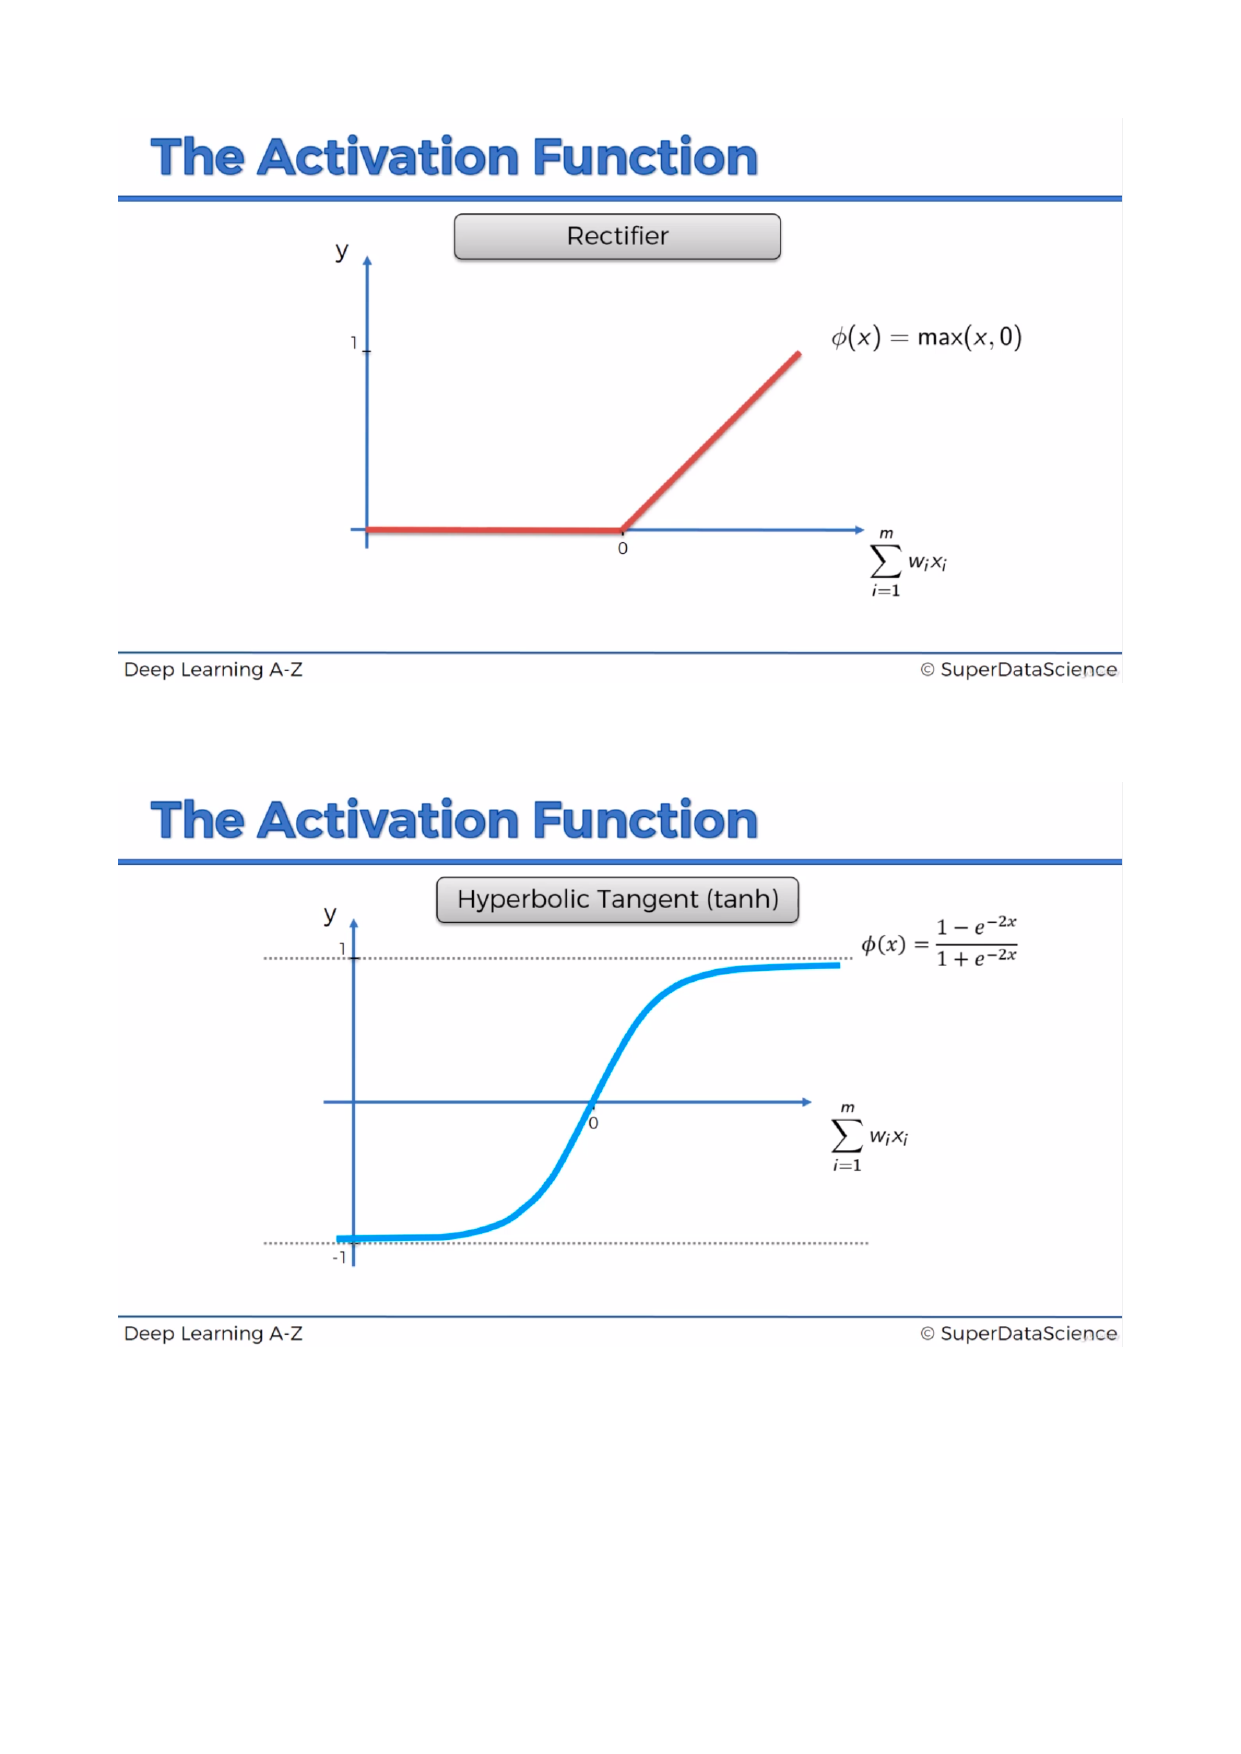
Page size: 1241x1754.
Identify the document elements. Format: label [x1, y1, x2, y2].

picture [118, 118, 1123, 683]
picture [118, 782, 1123, 1347]
